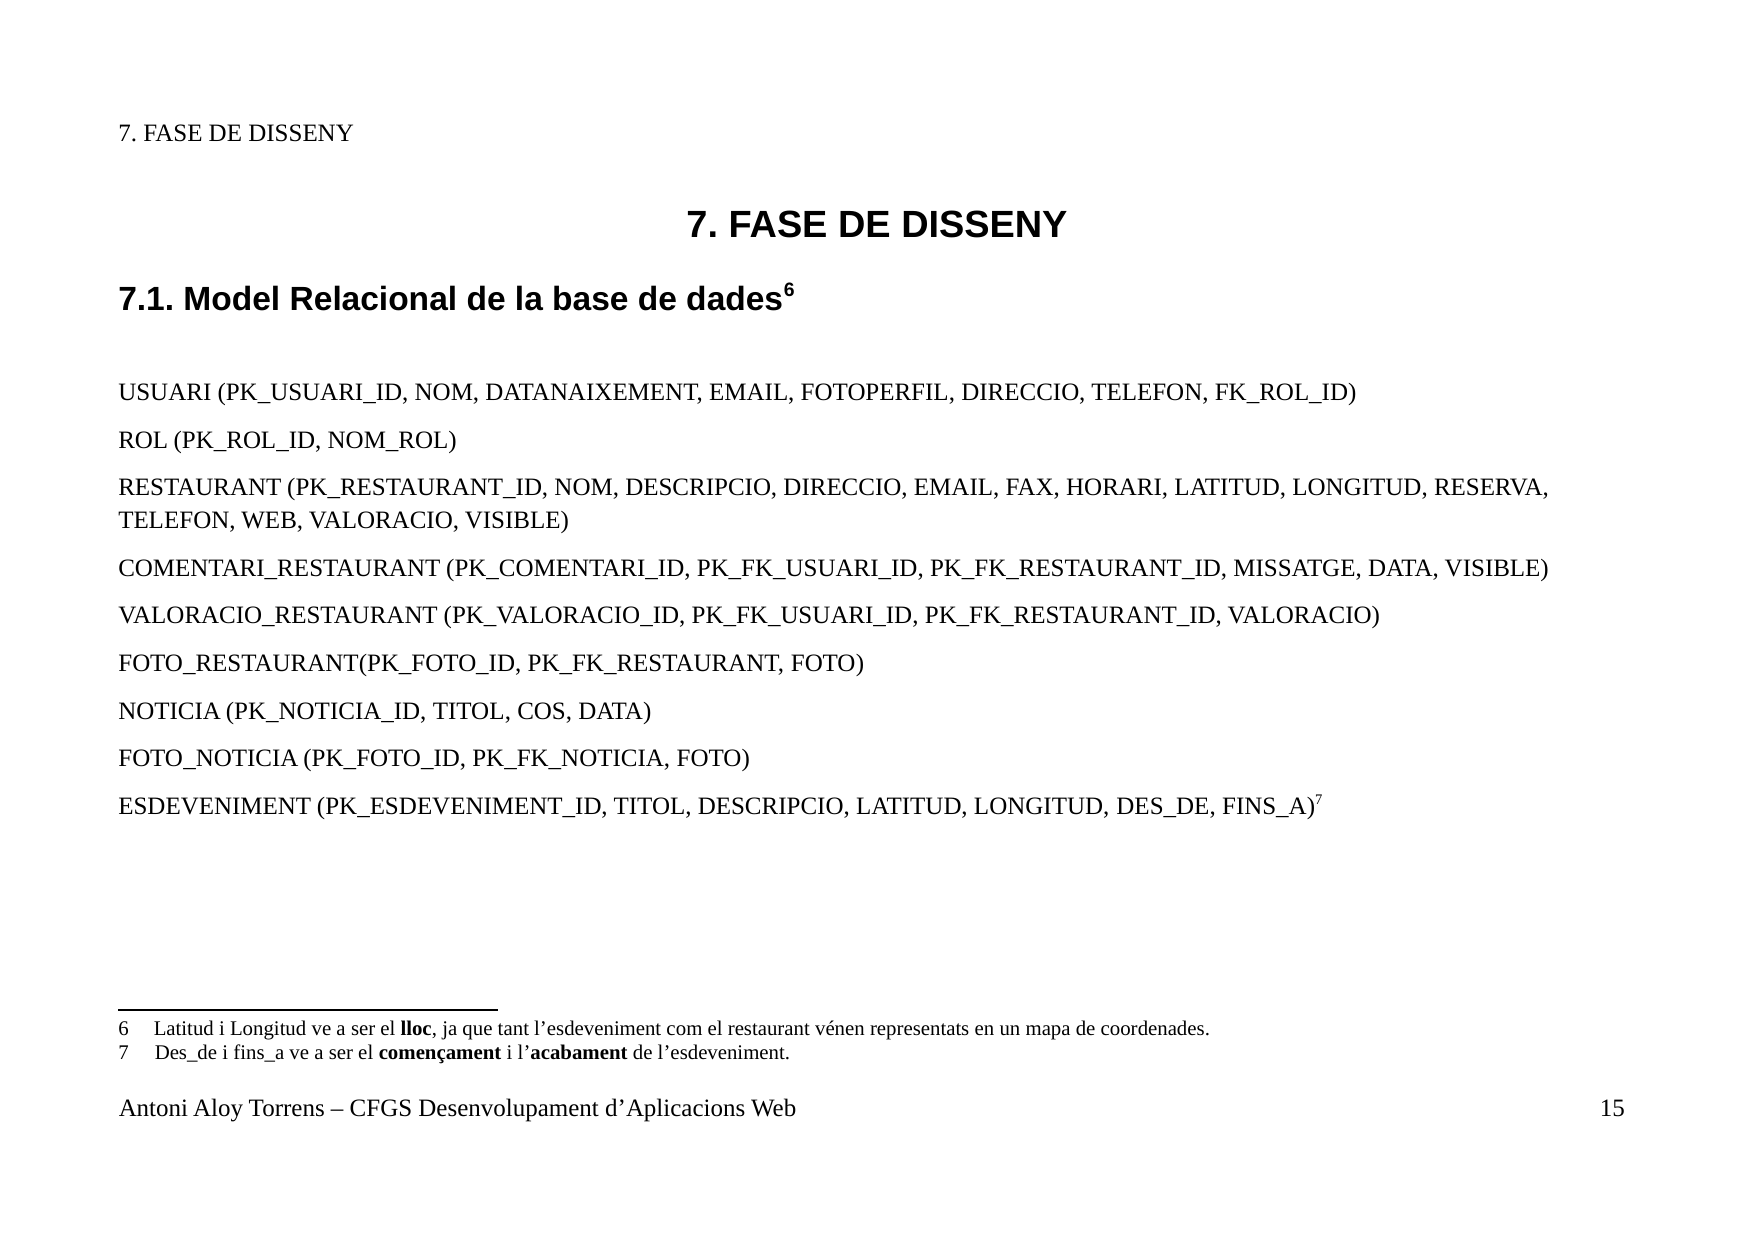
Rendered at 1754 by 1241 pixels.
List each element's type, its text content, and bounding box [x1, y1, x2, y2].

text Des_de i fins_a ve a ser el començament i l’acabament de l’esdeveniment. [118, 1040, 1636, 1064]
text FOTO_NOTICIA (PK_FOTO_ID, PK_FK_NOTICIA, FOTO) [118, 743, 1636, 772]
text VALORACIO_RESTAURANT (PK_VALORACIO_ID, PK_FK_USUARI_ID, PK_FK_RESTAURANT_ID, VALORACIO) [118, 601, 1636, 629]
text ROL (PK_ROL_ID, NOM_ROL) [118, 425, 1636, 453]
subtitle 7. FASE DE DISSENY [118, 201, 1636, 245]
text Latitud i Longitud ve a ser el lloc, ja que tant l’esdeveniment com el restaurant vénen representats en un mapa de coordenades. [118, 1016, 1636, 1040]
text USUARI (PK_USUARI_ID, NOM, DATANAIXEMENT, EMAIL, FOTOPERFIL, DIRECCIO, TELEFON, FK_ROL_ID) [118, 377, 1636, 406]
text NOTICIA (PK_NOTICIA_ID, TITOL, COS, DATA) [118, 696, 1636, 724]
text FOTO_RESTAURANT(PK_FOTO_ID, PK_FK_RESTAURANT, FOTO) [118, 648, 1636, 677]
text RESTAURANT (PK_RESTAURANT_ID, NOM, DESCRIPCIO, DIRECCIO, EMAIL, FAX, HORARI, LATITUD, LONGITUD, RESERVA, TELEFON, WEB, VALORACIO, VISIBLE) [118, 472, 1636, 534]
text ESDEVENIMENT (PK_ESDEVENIMENT_ID, TITOL, DESCRIPCIO, LATITUD, LONGITUD, DES_DE, FINS_A) [118, 791, 1636, 820]
subtitle 7.1. Model Relacional de la base de dades [118, 278, 1636, 317]
text COMENTARI_RESTAURANT (PK_COMENTARI_ID, PK_FK_USUARI_ID, PK_FK_RESTAURANT_ID, MISSATGE, DATA, VISIBLE) [118, 553, 1636, 582]
